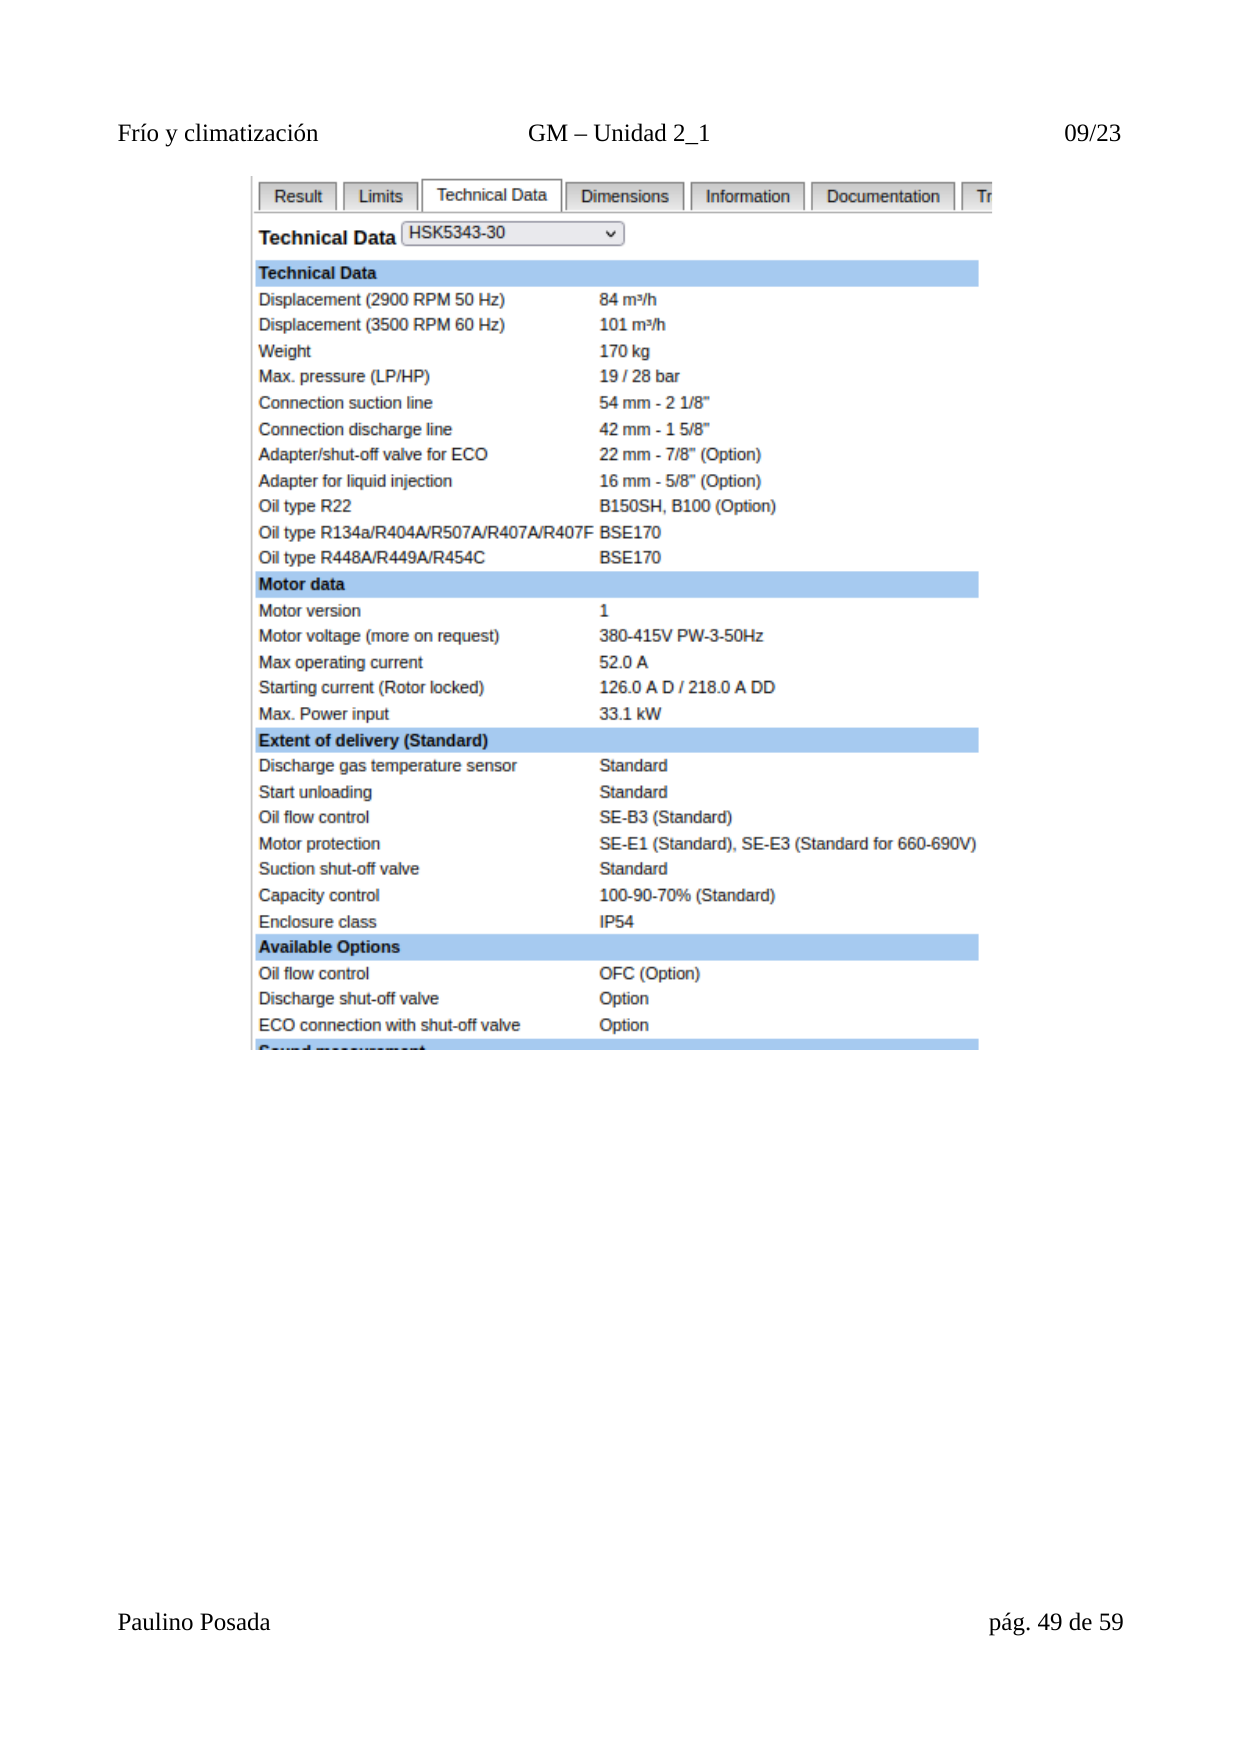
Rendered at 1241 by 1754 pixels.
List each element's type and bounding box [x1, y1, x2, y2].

picture [248, 176, 993, 1050]
